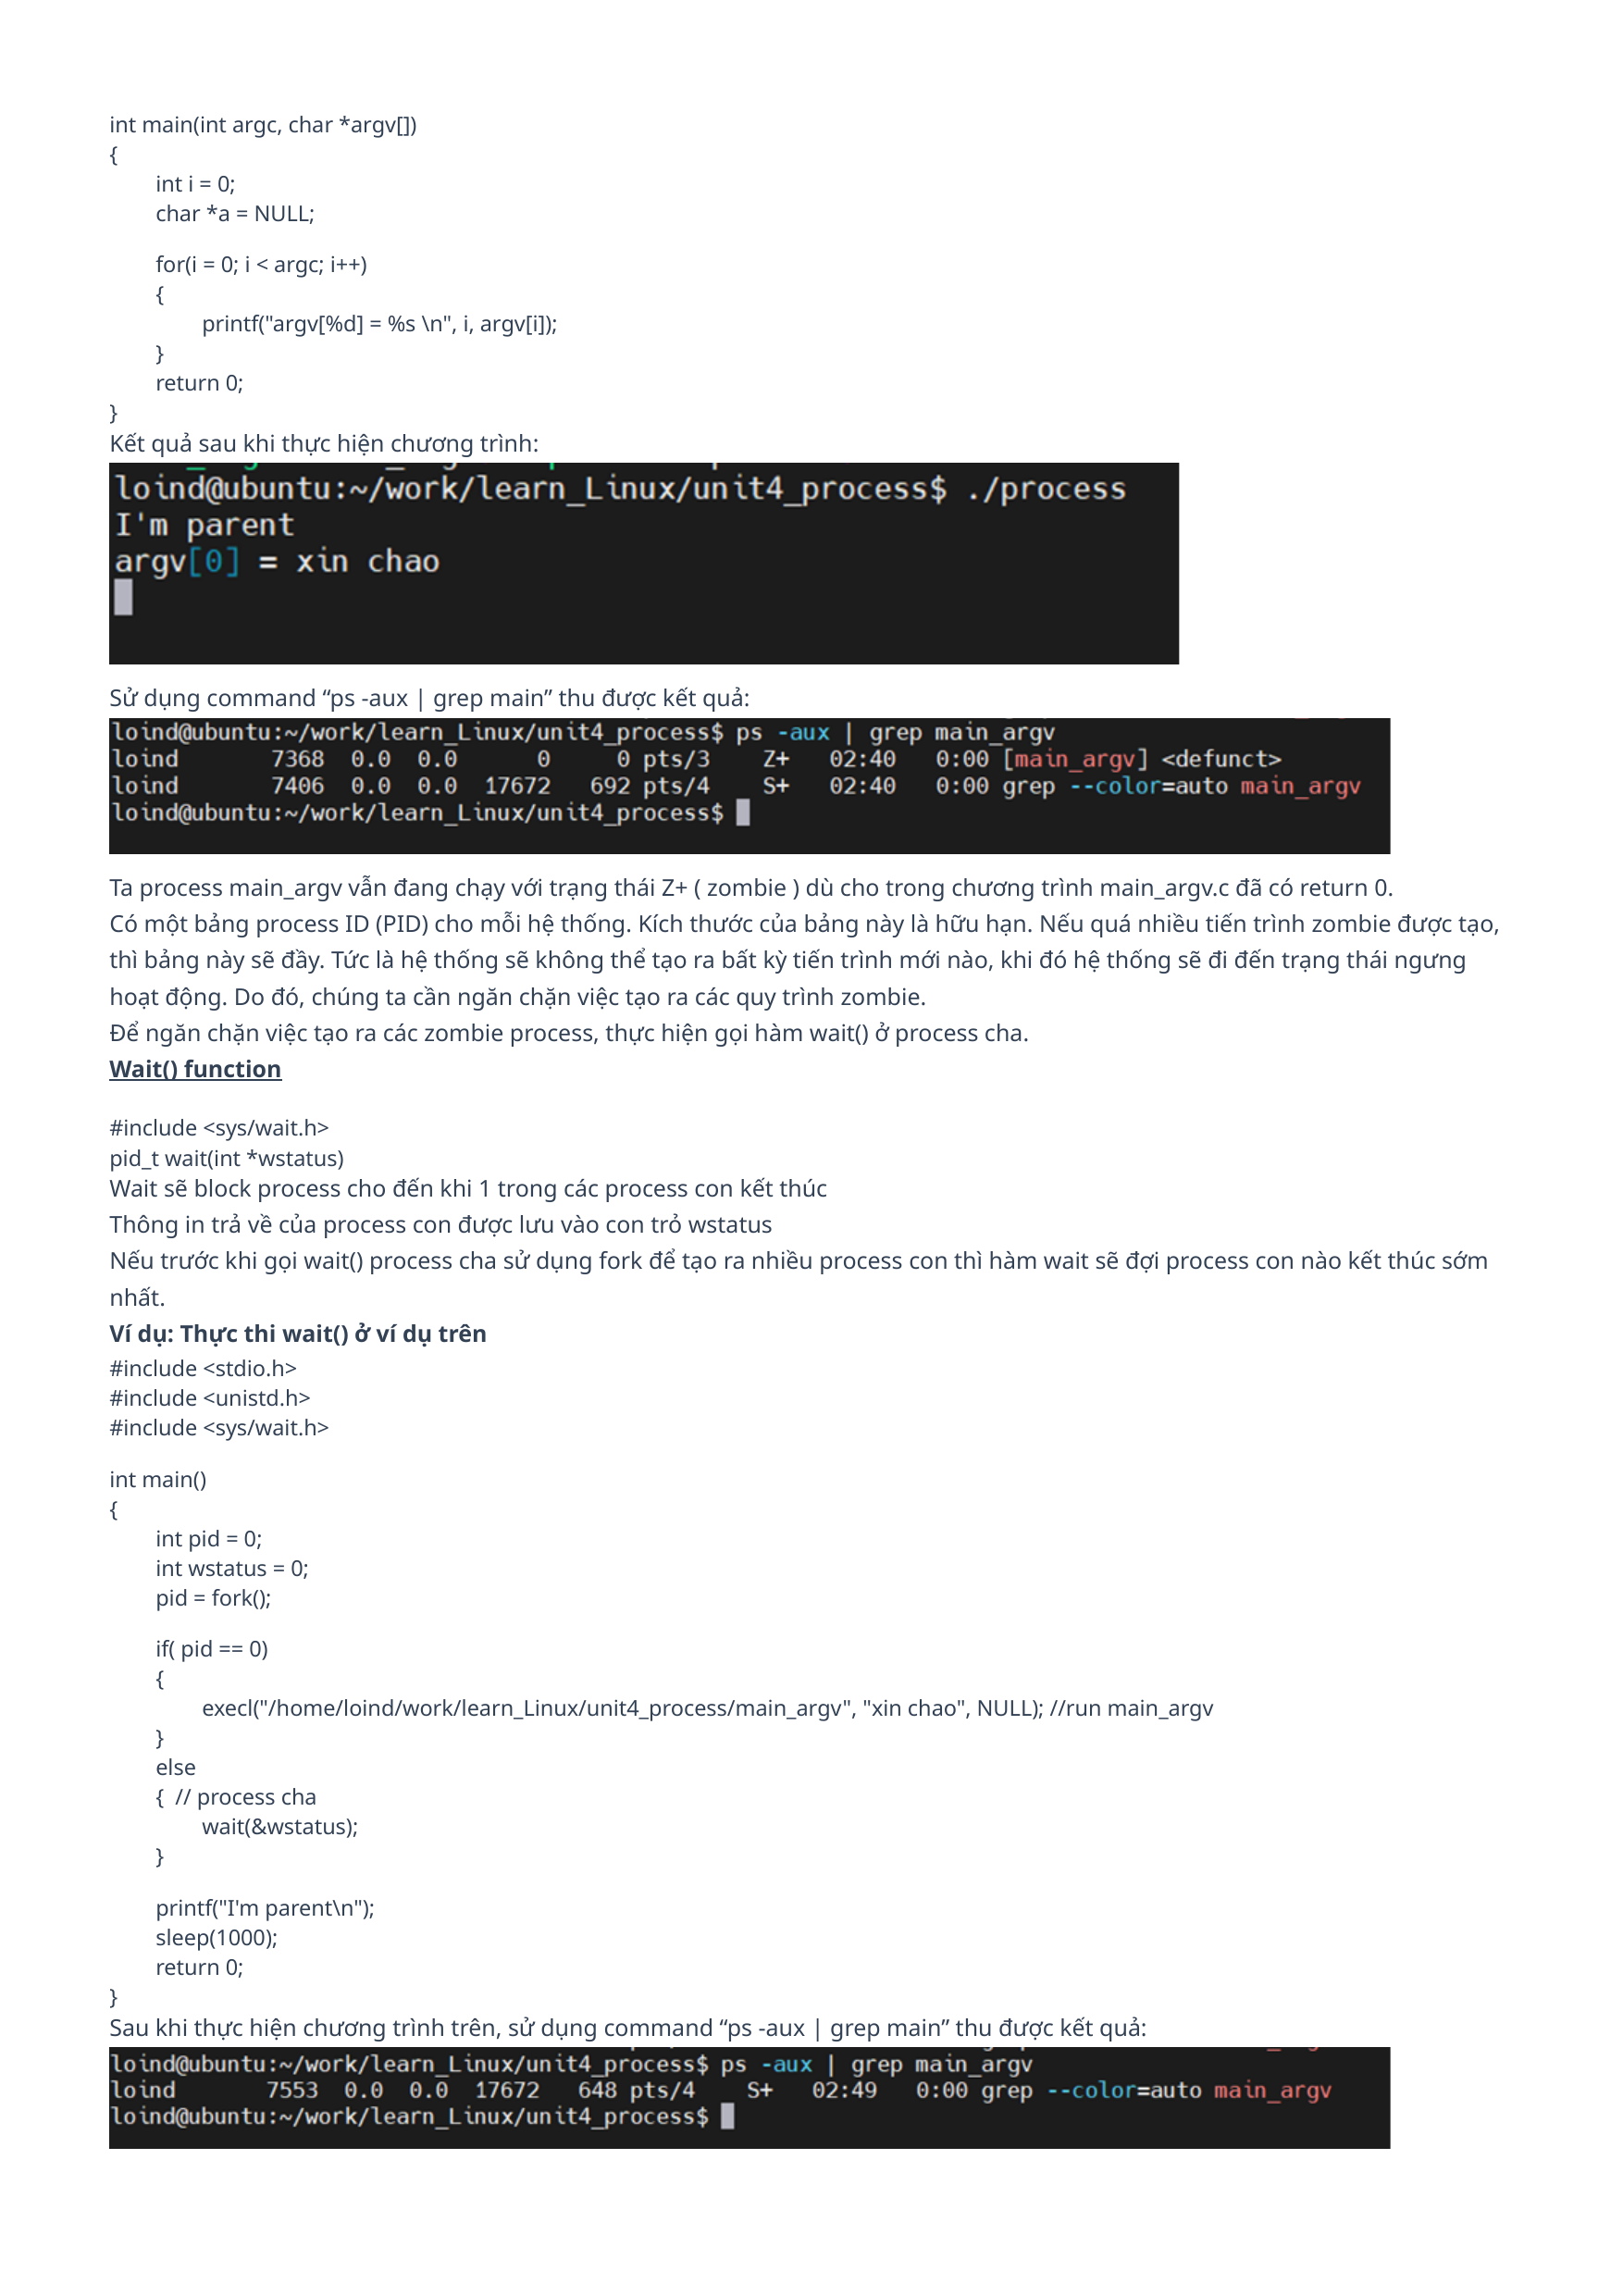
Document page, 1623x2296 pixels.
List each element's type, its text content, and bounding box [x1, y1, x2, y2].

text int pid = 0; [109, 1523, 1514, 1553]
text execl("/home/loind/work/learn_Linux/unit4_process/main_argv", "xin chao", NULL); //run main_argv [109, 1694, 1514, 1723]
text #include <stdio.h> [109, 1354, 1514, 1383]
text { [109, 1664, 1514, 1694]
text int wstatus = 0; [109, 1553, 1514, 1582]
picture [109, 463, 1180, 664]
text return 0; [109, 1952, 1514, 1981]
text } [109, 339, 1514, 368]
text Thông in trả về của process con được lưu vào con trỏ wstatus [109, 1209, 1514, 1240]
text } [109, 397, 1514, 428]
text sleep(1000); [109, 1922, 1514, 1952]
text printf("I'm parent\n"); [109, 1893, 1514, 1922]
text wait(&wstatus); [109, 1812, 1514, 1841]
text int main(int argc, char *argv[]) [109, 109, 1514, 139]
text { [109, 1494, 1514, 1523]
text #include <unistd.h> [109, 1383, 1514, 1413]
text if( pid == 0) [109, 1634, 1514, 1664]
text { // process cha [109, 1782, 1514, 1812]
text else [109, 1753, 1514, 1782]
text int main() [109, 1464, 1514, 1494]
picture [109, 2047, 1391, 2149]
text int i = 0; [109, 168, 1514, 198]
text #include <sys/wait.h> [109, 1113, 1514, 1143]
picture [109, 718, 1391, 854]
subtitle Wait() function [109, 1052, 1514, 1085]
text Để ngăn chặn việc tạo ra các zombie process, thực hiện gọi hàm wait() ở process cha. [109, 1016, 1514, 1048]
text Ta process main_argv vẫn đang chạy với trạng thái Z+ ( zombie ) dù cho trong chương trình main_argv.c đã có return 0. [109, 872, 1514, 903]
text } [109, 1723, 1514, 1753]
text return 0; [109, 368, 1514, 397]
text Kết quả sau khi thực hiện chương trình: [109, 428, 1514, 459]
text printf("argv[%d] = %s \n", i, argv[i]); [109, 309, 1514, 339]
text char *a = NULL; [109, 198, 1514, 228]
text #include <sys/wait.h> [109, 1413, 1514, 1442]
text pid_t wait(int *wstatus) [109, 1143, 1514, 1173]
text Wait sẽ block process cho đến khi 1 trong các process con kết thúc [109, 1173, 1514, 1204]
text Sử dụng command “ps -aux | grep main” thu được kết quả: [109, 682, 1514, 714]
text Có một bảng process ID (PID) cho mỗi hệ thống. Kích thước của bảng này là hữu hạn. Nếu quá nhiều tiến trình zombie được tạo, thì bảng này sẽ đầy. Tức là hệ thống sẽ không thể tạo ra bất kỳ tiến trình mới nào, khi đó hệ thống sẽ đi đến trạng thái ngưng hoạt động. Do đó, chúng ta cần ngăn chặn việc tạo ra các quy trình zombie. [109, 908, 1514, 1011]
text } [109, 1841, 1514, 1871]
text Nếu trước khi gọi wait() process cha sử dụng fork để tạo ra nhiều process con thì hàm wait sẽ đợi process con nào kết thúc sớm nhất. [109, 1245, 1514, 1312]
text Sau khi thực hiện chương trình trên, sử dụng command “ps -aux | grep main” thu được kết quả: [109, 2011, 1514, 2042]
text } [109, 1981, 1514, 2011]
text for(i = 0; i < argc; i++) [109, 250, 1514, 279]
text Ví dụ: Thực thi wait() ở ví dụ trên [109, 1317, 1514, 1348]
text { [109, 139, 1514, 168]
text pid = fork(); [109, 1582, 1514, 1612]
text { [109, 279, 1514, 309]
